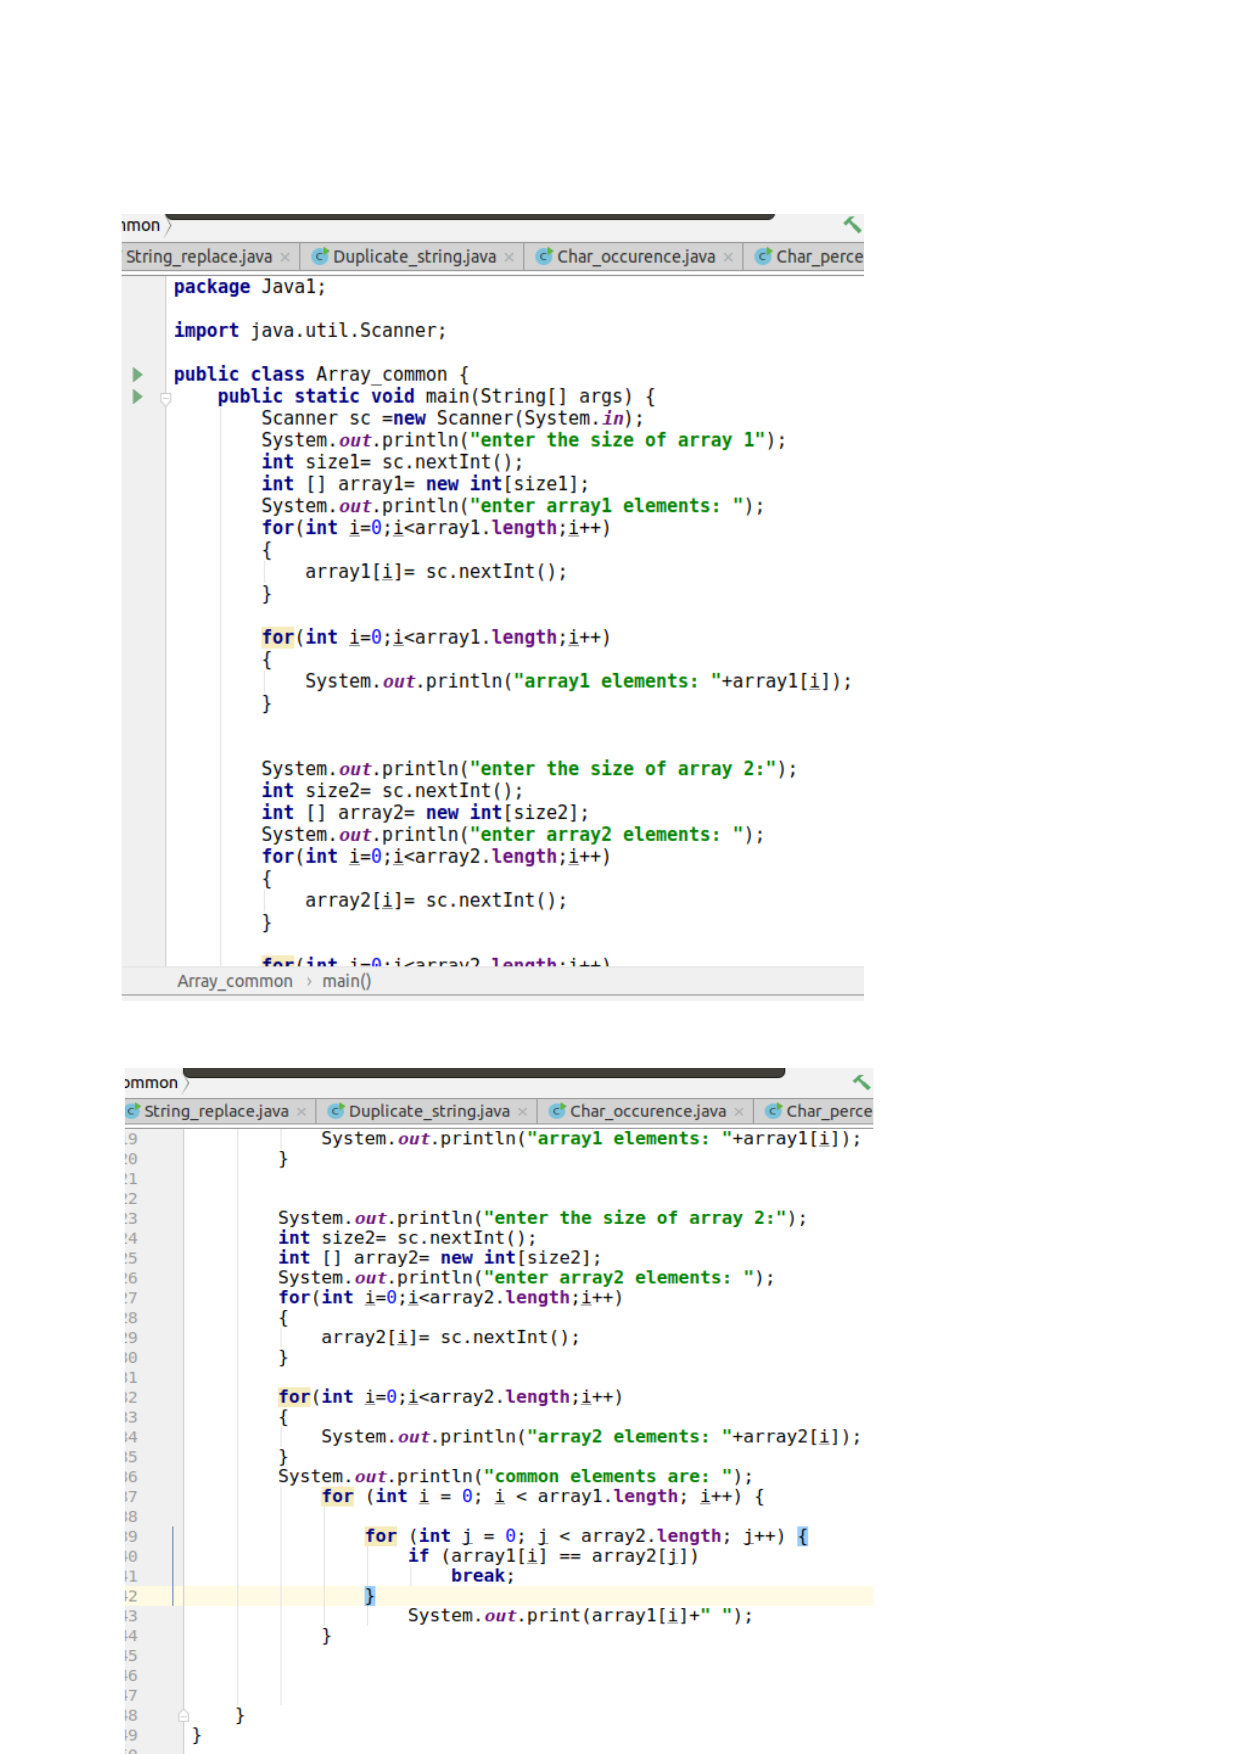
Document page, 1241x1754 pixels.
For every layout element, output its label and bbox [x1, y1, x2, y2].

picture [121, 214, 864, 1001]
picture [124, 1068, 874, 1754]
